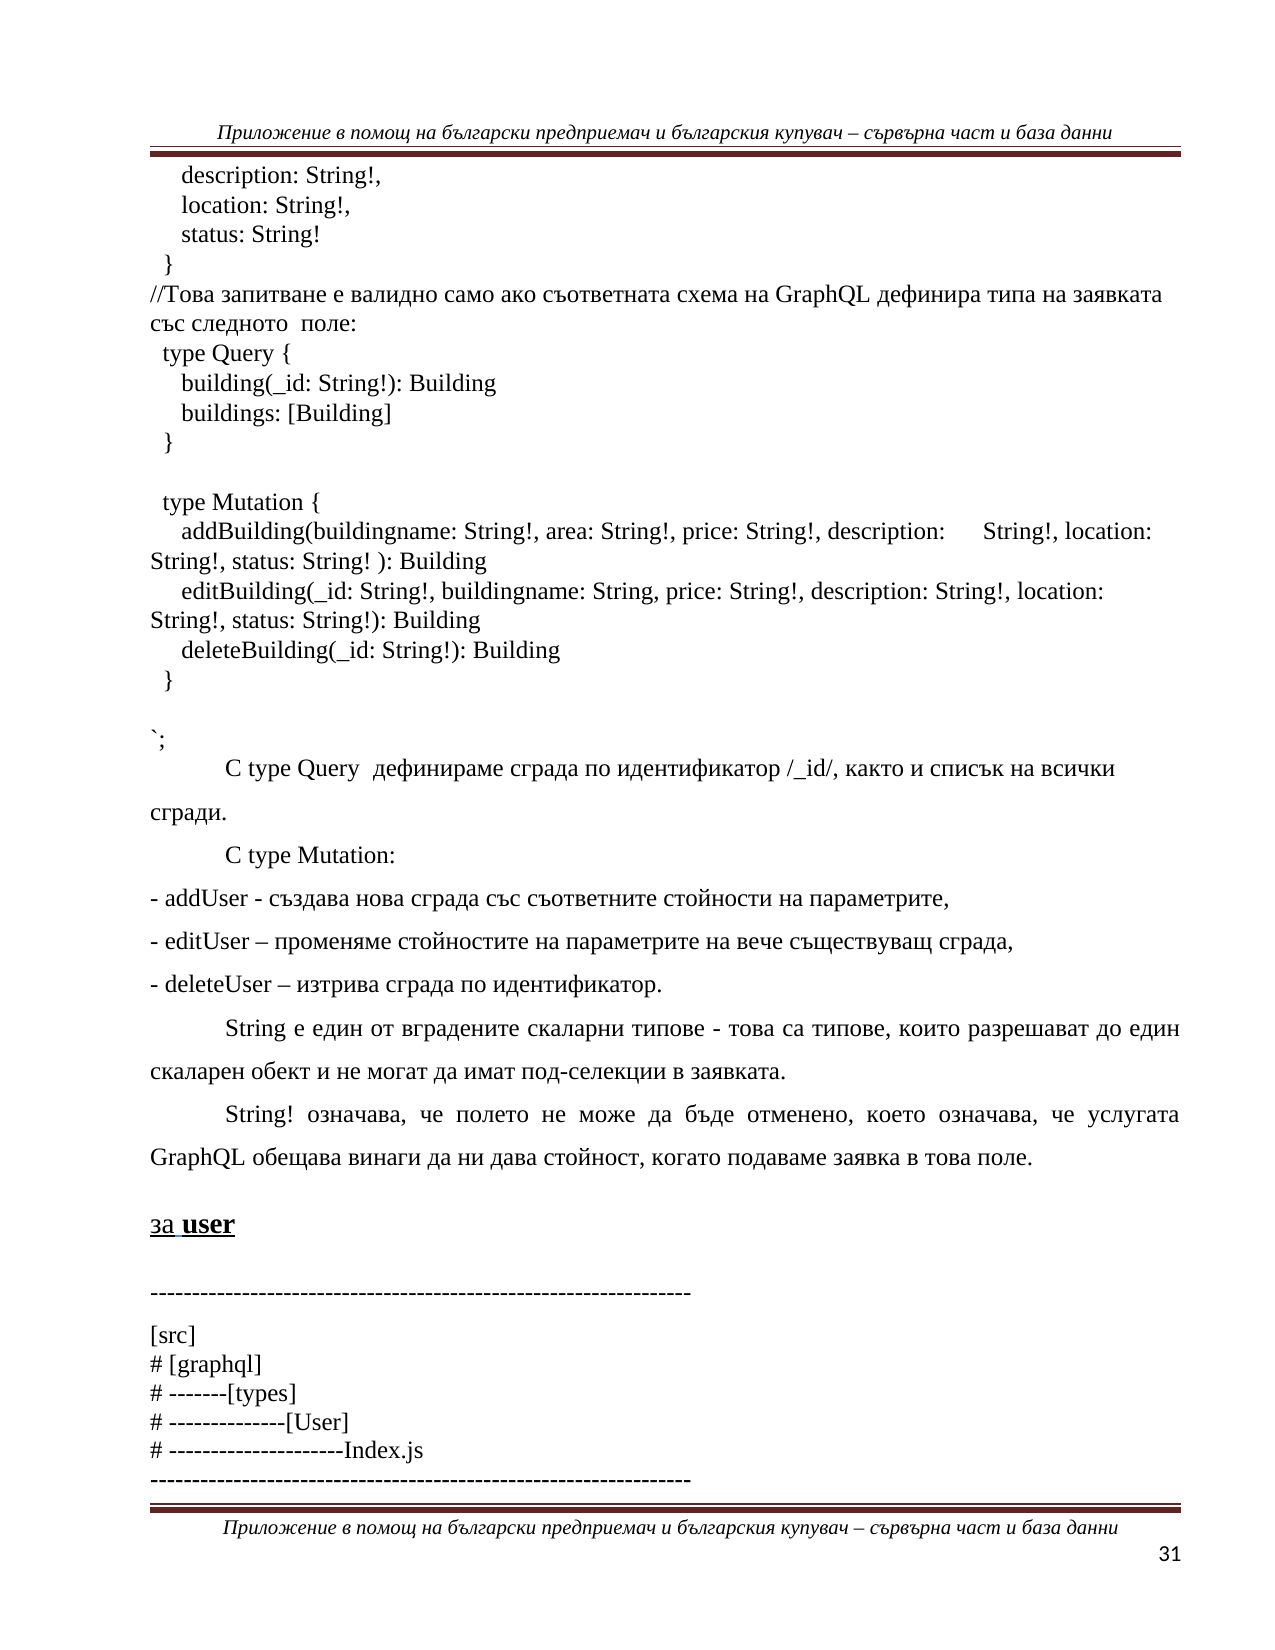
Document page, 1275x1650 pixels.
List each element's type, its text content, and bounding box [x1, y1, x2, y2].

text status: String! [150, 218, 1181, 248]
text [src] [150, 1320, 1181, 1349]
text # --------------[User] [150, 1407, 1181, 1435]
text type Query { [150, 337, 1181, 367]
text за user [150, 1206, 1181, 1239]
text location: String!, [150, 189, 1181, 218]
text } [150, 664, 1181, 693]
text buildings: [Building] [150, 397, 1181, 426]
text deleteBuilding(_id: String!): Building [150, 634, 1181, 664]
text # -------[types] [150, 1378, 1181, 1407]
text String е един от вградените скаларни типове - това са типове, които разрешават до един скаларен обект и не могат да имат под-селекции в заявката. [150, 1013, 1181, 1084]
text - addUser - създава нова сграда със съответните стойности на параметрите, [150, 883, 1181, 912]
text С type Mutation: [150, 840, 1181, 869]
text ----------------------------------------------------------------- [150, 1277, 1181, 1306]
text description: String!, [150, 159, 1181, 189]
text editBuilding(_id: String!, buildingname: String, price: String!, description: String!, location: String!, status: String!): Building [150, 575, 1181, 634]
text ----------------------------------------------------------------- [150, 1464, 1181, 1493]
text //Това запитване е валидно само ако съответната схема на GraphQL дефинира типа на заявката със следното поле: [150, 278, 1181, 337]
text addBuilding(buildingname: String!, area: String!, price: String!, description: String!, location: String!, status: String! ): Building [150, 515, 1181, 575]
text `; [150, 723, 1181, 753]
text type Mutation { [150, 486, 1181, 515]
text } [150, 248, 1181, 278]
text # ---------------------Index.js [150, 1435, 1181, 1464]
text # [graphql] [150, 1349, 1181, 1378]
text building(_id: String!): Building [150, 367, 1181, 397]
text - editUser – променяме стойностите на параметрите на вече съществуващ сграда, [150, 926, 1181, 955]
text String! означава, че полето не може да бъде отменено, което означава, че услугата GraphQL обещава винаги да ни дава стойност, когато подаваме заявка в това поле. [150, 1099, 1181, 1171]
text С type Query дефинираме сграда по идентификатор /_id/, както и списък на всички сгради. [150, 753, 1181, 826]
text } [150, 426, 1181, 456]
text - deleteUser – изтрива сграда по идентификатор. [150, 969, 1181, 998]
